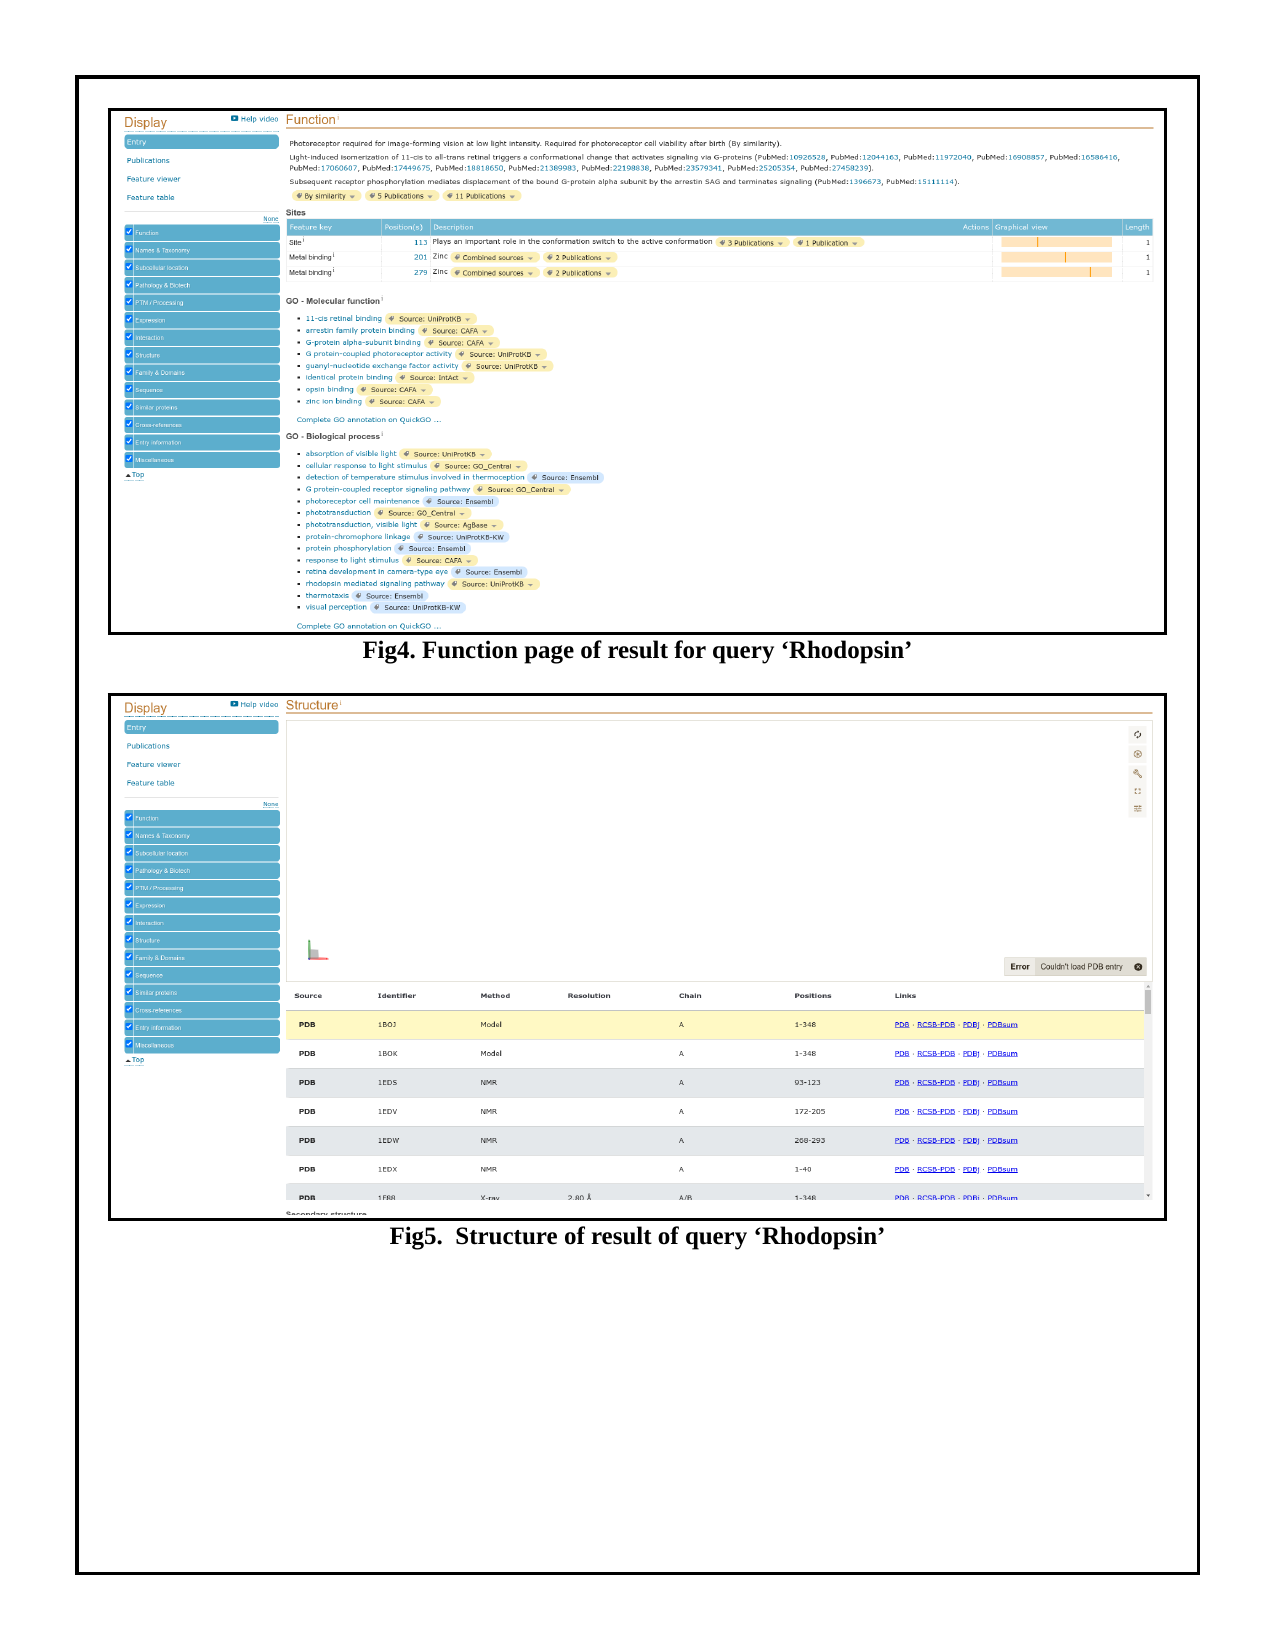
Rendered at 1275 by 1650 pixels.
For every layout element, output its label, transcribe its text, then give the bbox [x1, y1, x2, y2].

picture [113, 113, 1162, 630]
picture [113, 698, 1162, 1215]
text Fig4. Function page of result for query ‘Rhodopsin’ [108, 635, 1167, 664]
text Fig5. Structure of result of query ‘Rhodopsin’ [108, 1221, 1167, 1249]
text [111, 696, 1164, 1218]
